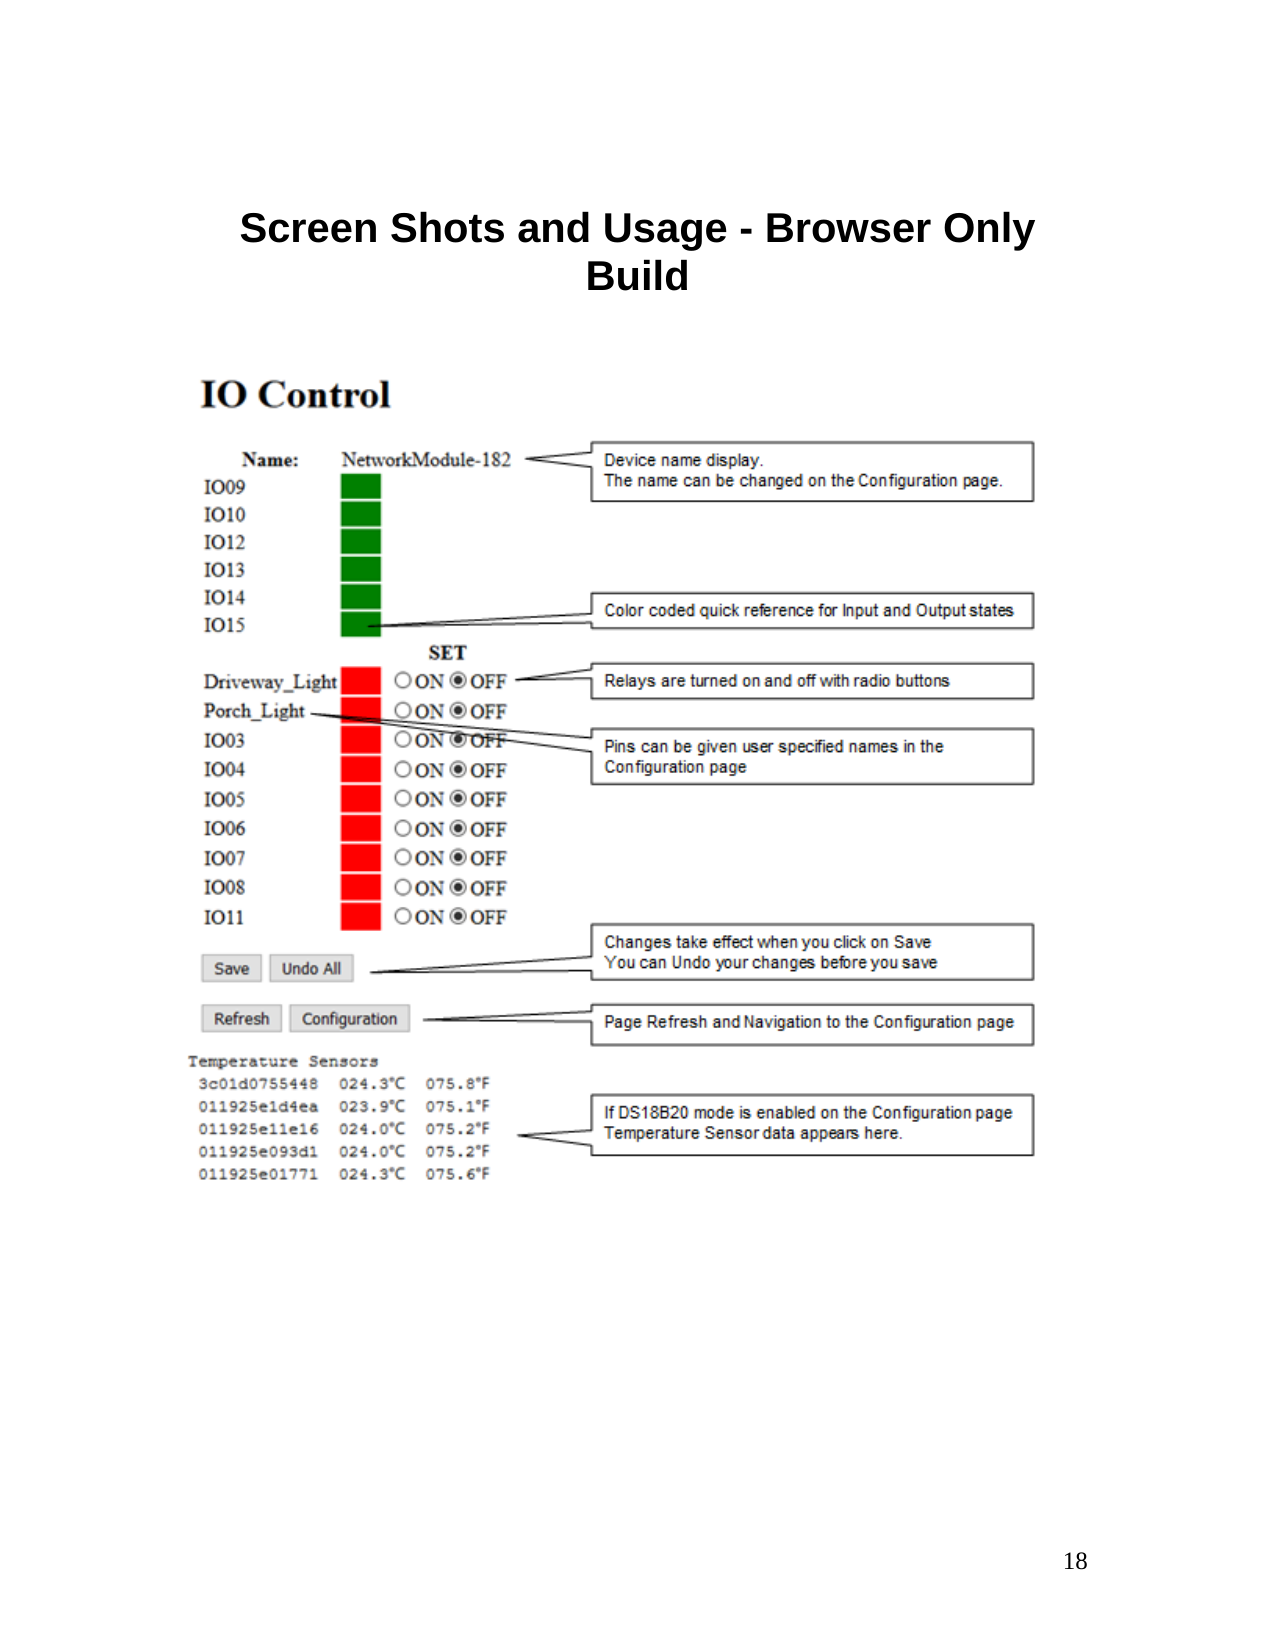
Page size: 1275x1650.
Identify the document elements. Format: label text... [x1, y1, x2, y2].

subtitle Screen Shots and Usage - Browser Only Build [187, 204, 1087, 299]
picture [187, 363, 1052, 1197]
